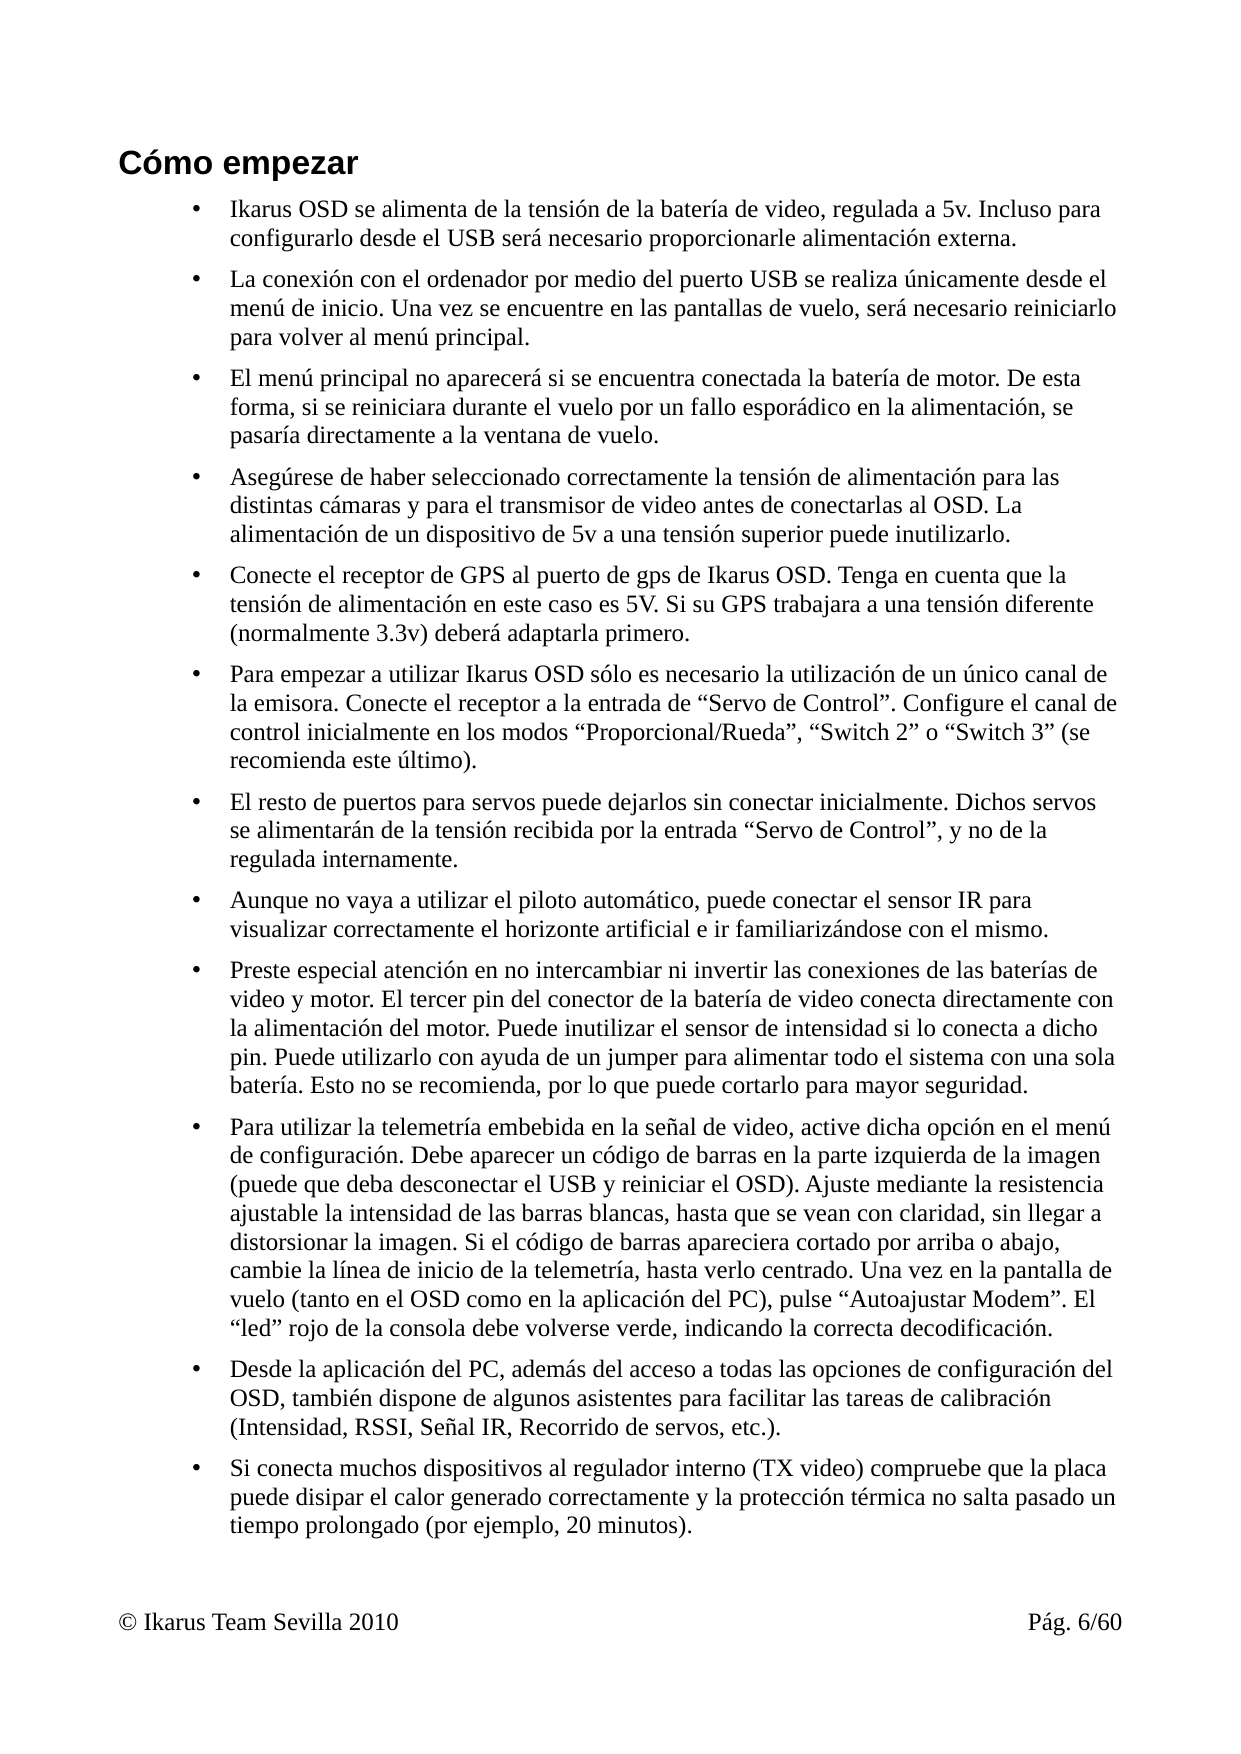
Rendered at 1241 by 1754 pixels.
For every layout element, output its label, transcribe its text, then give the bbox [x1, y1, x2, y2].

list Para empezar a utilizar Ikarus OSD sólo es necesario la utilización de un único canal de la emisora. Conecte el receptor a la entrada de “Servo de Control”. Configure el canal de control inicialmente en los modos “Proporcional/Rueda”, “Switch 2” o “Switch 3” (se recomienda este último). [192, 659, 1122, 774]
subtitle Cómo empezar [118, 143, 1122, 182]
list Ikarus OSD se alimenta de la tensión de la batería de video, regulada a 5v. Incluso para configurarlo desde el USB será necesario proporcionarle alimentación externa. [192, 194, 1122, 252]
list El menú principal no aparecerá si se encuentra conectada la batería de motor. De esta forma, si se reiniciara durante el vuelo por un fallo esporádico en la alimentación, se pasaría directamente a la ventana de vuelo. [192, 363, 1122, 449]
list Desde la aplicación del PC, además del acceso a todas las opciones de configuración del OSD, también dispone de algunos asistentes para facilitar las tareas de calibración (Intensidad, RSSI, Señal IR, Recorrido de servos, etc.). [192, 1354, 1122, 1441]
list Preste especial atención en no intercambiar ni invertir las conexiones de las baterías de video y motor. El tercer pin del conector de la batería de video conecta directamente con la alimentación del motor. Puede inutilizar el sensor de intensidad si lo conecta a dicho pin. Puede utilizarlo con ayuda de un jumper para alimentar todo el sistema con una sola batería. Esto no se recomienda, por lo que puede cortarlo para mayor seguridad. [192, 956, 1122, 1099]
list La conexión con el ordenador por medio del puerto USB se realiza únicamente desde el menú de inicio. Una vez se encuentre en las pantallas de vuelo, será necesario reiniciarlo para volver al menú principal. [192, 264, 1122, 351]
list Asegúrese de haber seleccionado correctamente la tensión de alimentación para las distintas cámaras y para el transmisor de video antes de conectarlas al OSD. La alimentación de un dispositivo de 5v a una tensión superior puede inutilizarlo. [192, 462, 1122, 548]
list Para utilizar la telemetría embebida en la señal de video, active dicha opción en el menú de configuración. Debe aparecer un código de barras en la parte izquierda de la imagen (puede que deba desconectar el USB y reiniciar el OSD). Ajuste mediante la resistencia ajustable la intensidad de las barras blancas, hasta que se vean con claridad, sin llegar a distorsionar la imagen. Si el código de barras apareciera cortado por arriba o abajo, cambie la línea de inicio de la telemetría, hasta verlo centrado. Una vez en la pantalla de vuelo (tanto en el OSD como en la aplicación del PC), pulse “Autoajustar Modem”. El “led” rojo de la consola debe volverse verde, indicando la correcta decodificación. [192, 1112, 1122, 1342]
list Si conecta muchos dispositivos al regulador interno (TX video) compruebe que la placa puede disipar el calor generado correctamente y la protección térmica no salta pasado un tiempo prolongado (por ejemplo, 20 minutos). [192, 1453, 1122, 1539]
list El resto de puertos para servos puede dejarlos sin conectar inicialmente. Dichos servos se alimentarán de la tensión recibida por la entrada “Servo de Control”, y no de la regulada internamente. [192, 787, 1122, 873]
list Aunque no vaya a utilizar el piloto automático, puede conectar el sensor IR para visualizar correctamente el horizonte artificial e ir familiarizándose con el mismo. [192, 886, 1122, 943]
list Conecte el receptor de GPS al puerto de gps de Ikarus OSD. Tenga en cuenta que la tensión de alimentación en este caso es 5V. Si su GPS trabajara a una tensión diferente (normalmente 3.3v) deberá adaptarla primero. [192, 561, 1122, 647]
